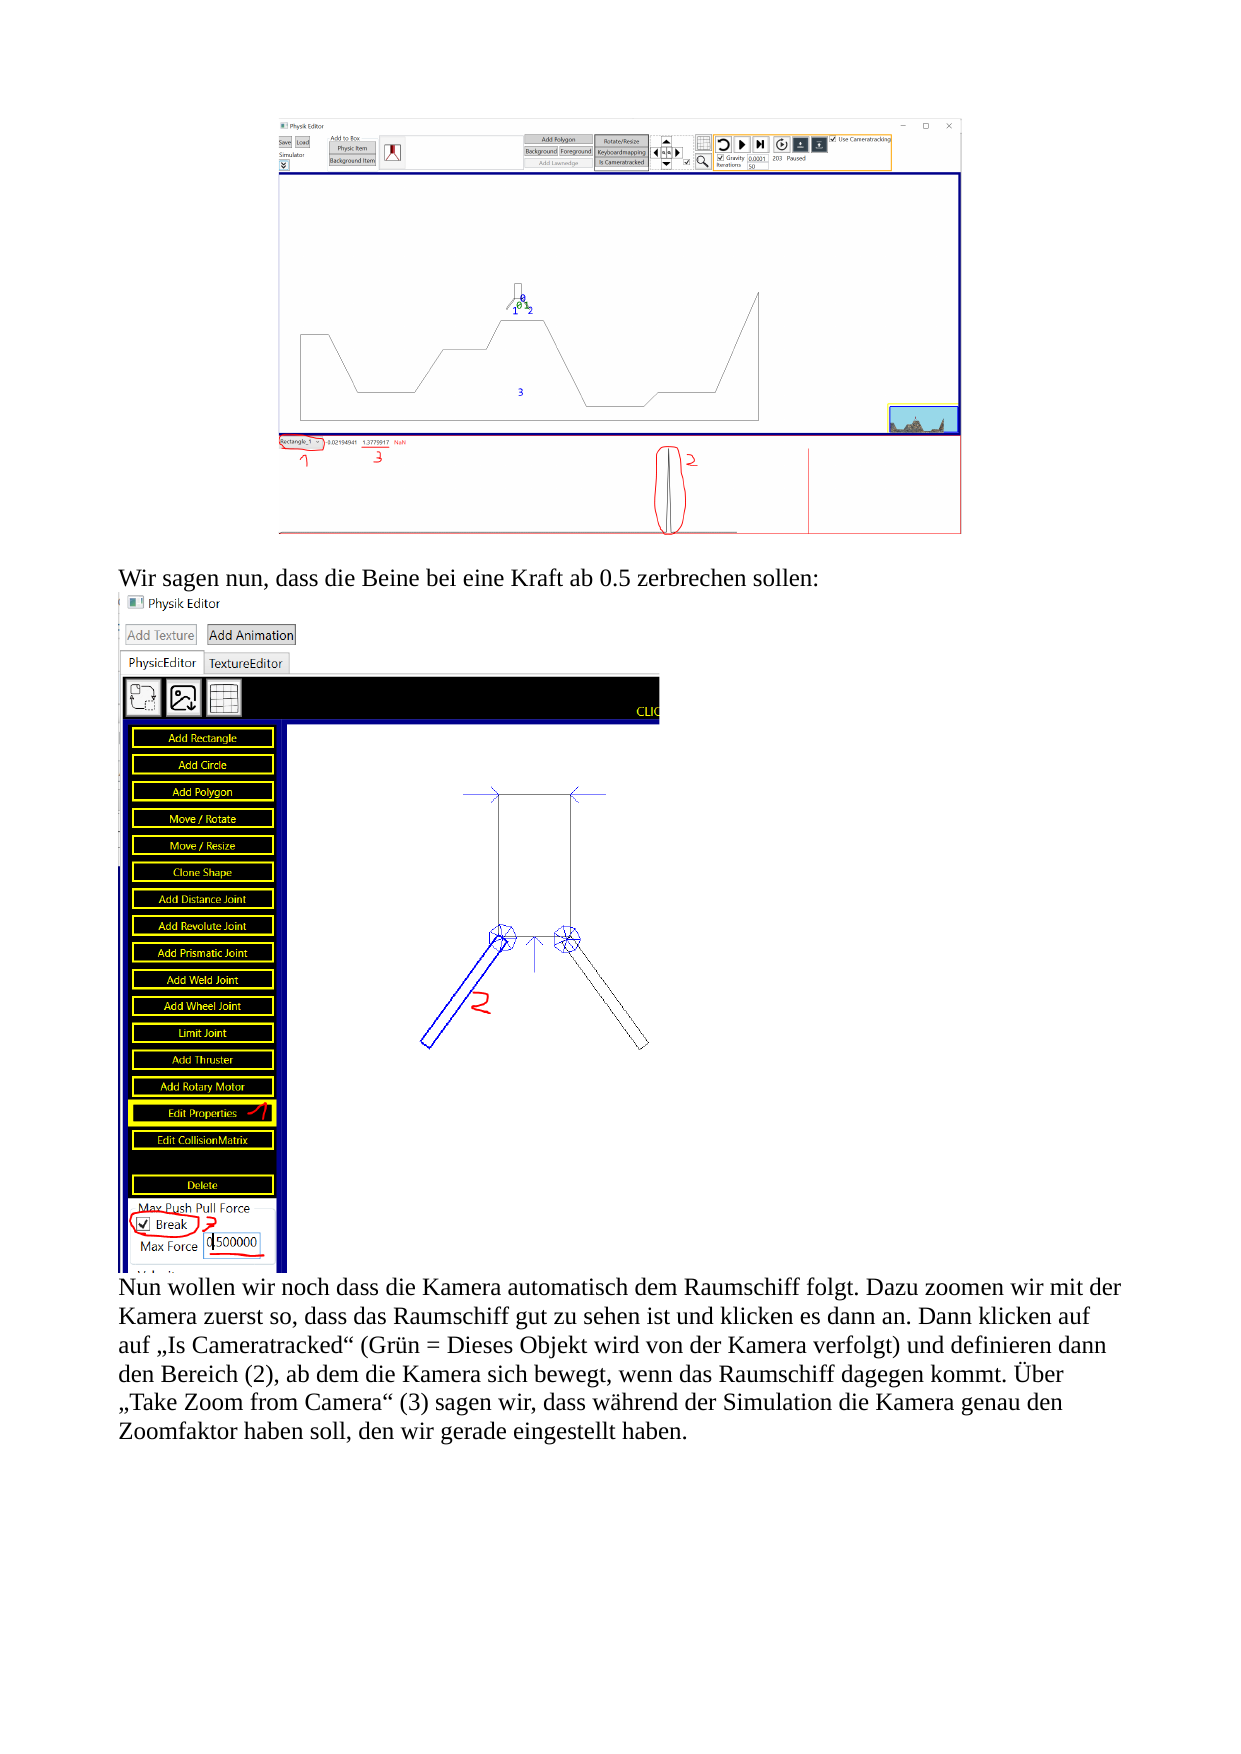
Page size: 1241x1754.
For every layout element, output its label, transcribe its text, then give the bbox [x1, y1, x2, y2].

text Nun wollen wir noch dass die Kamera automatisch dem Raumschiff folgt. Dazu zoomen wir mit der Kamera zuerst so, dass das Raumschiff gut zu sehen ist und klicken es dann an. Dann klicken auf auf „Is Cameratracked“ (Grün = Dieses Objekt wird von der Kamera verfolgt) und definieren dann den Bereich (2), ab dem die Kamera sich bewegt, wenn das Raumschiff dagegen kommt. Über „Take Zoom from Camera“ (3) sagen wir, dass während der Simulation die Kamera genau den Zoomfaktor haben soll, den wir gerade eingestellt haben. [118, 1148, 1122, 1445]
picture [278, 118, 962, 535]
picture [118, 592, 660, 1273]
text Wir sagen nun, dass die Beine bei eine Kraft ab 0.5 zerbrechen sollen: [118, 563, 1122, 592]
